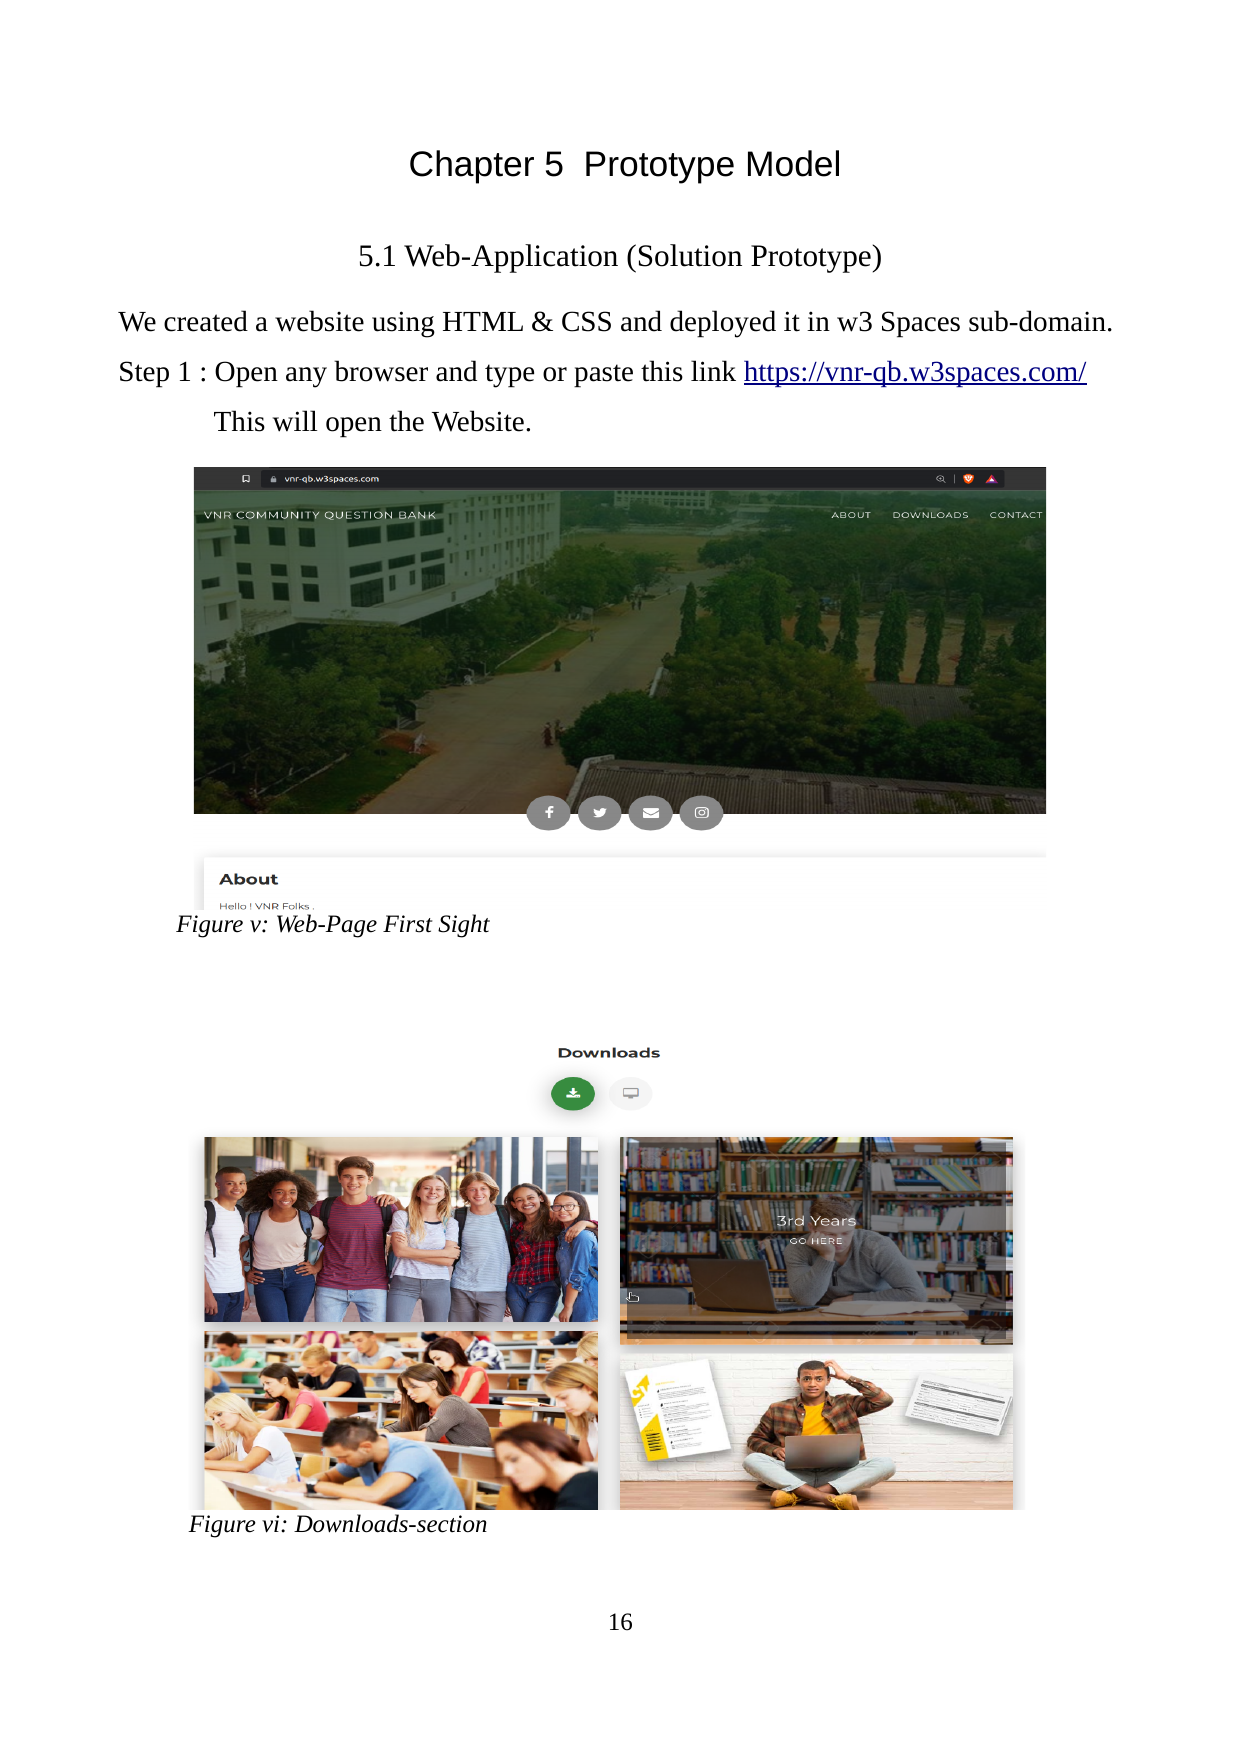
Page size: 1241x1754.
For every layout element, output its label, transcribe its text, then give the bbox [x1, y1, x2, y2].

text Figure v: Web-Page First Sight [176, 467, 1064, 938]
picture [188, 1043, 1026, 1510]
text We created a website using HTML & CSS and deployed it in w3 Spaces sub-domain. [118, 304, 1122, 337]
picture [193, 467, 1047, 910]
text This will open the Website. [118, 404, 1122, 438]
text Step 1 : Open any browser and type or paste this link https://vnr-qb.w3spaces.com/ [118, 354, 1122, 388]
subtitle Chapter 5 Prototype Model [118, 143, 1122, 184]
subtitle 5.1 Web-Application (Solution Prototype) [118, 237, 1122, 273]
text Figure vi: Downloads-section [188, 1510, 1025, 1538]
